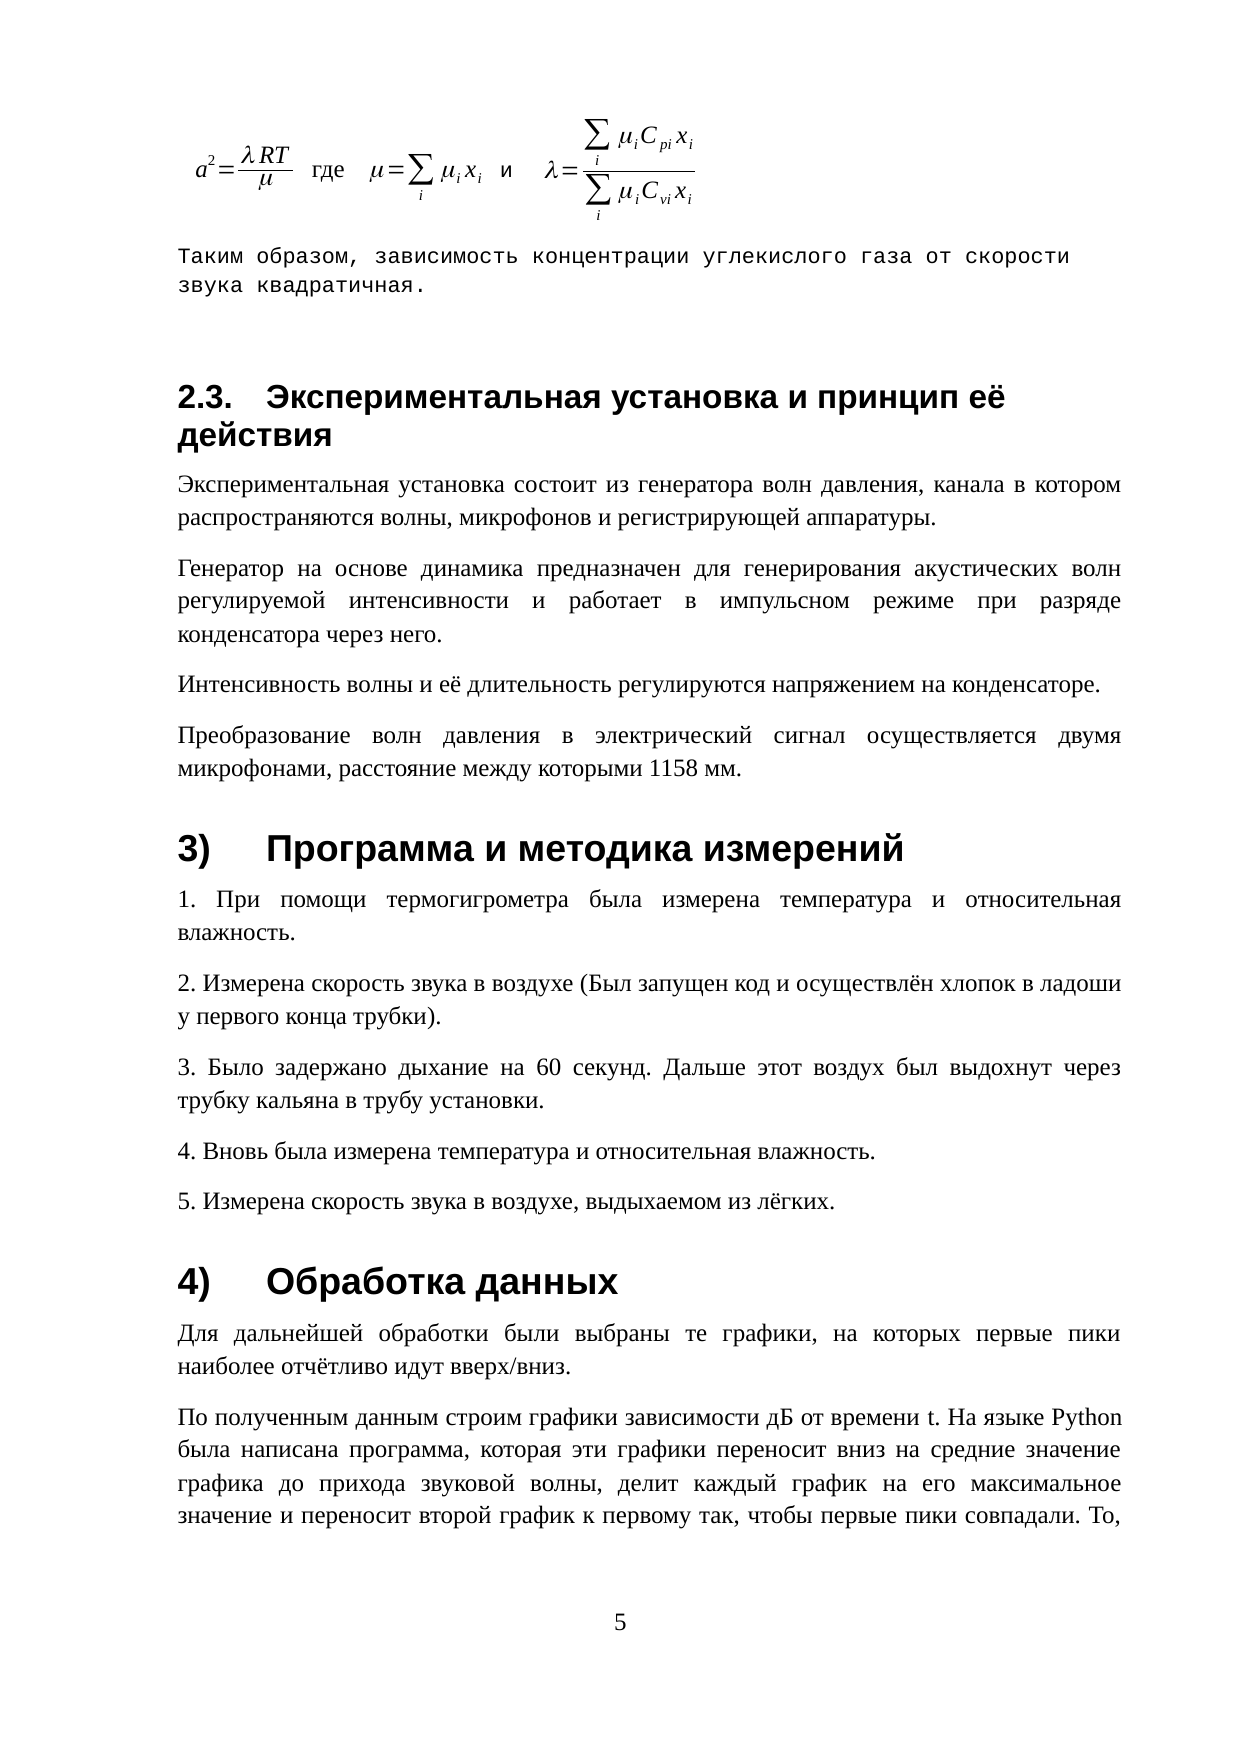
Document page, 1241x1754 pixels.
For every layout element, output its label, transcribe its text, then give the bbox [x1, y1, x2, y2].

text 5. Измерена скорость звука в воздухе, выдыхаемом из лёгких. [177, 1186, 1122, 1215]
text Интенсивность волны и её длительность регулируются напряжением на конденсаторе. [177, 669, 1122, 698]
subtitle Экспериментальная установка и принцип её действия [177, 377, 1093, 453]
text 3. Было задержано дыхание на 60 секунд. Дальше этот воздух был выдохнут через трубку кальяна в трубу установки. [177, 1052, 1122, 1114]
text 2. Измерена скорость звука в воздухе (Был запущен код и осуществлён хлопок в ладоши у первого конца трубки). [177, 968, 1122, 1030]
text 1. При помощи термогигрометра была измерена температура и относительная влажность. [177, 884, 1122, 946]
subtitle Программа и методика измерений [177, 826, 1093, 869]
text По полученным данным строим графики зависимости дБ от времени t. На языке Python была написана программа, которая эти графики переносит вниз на средние значение графика до прихода звуковой волны, делит каждый график на его максимальное значение и переносит второй график к первому так, чтобы первые пики совпадали. То, [177, 1402, 1122, 1529]
text Генератор на основе динамика предназначен для генерирования акустических волн регулируемой интенсивности и работает в импульсном режиме при разряде конденсатора через него. [177, 553, 1122, 647]
text Для дальнейшей обработки были выбраны те графики, на которых первые пики наиболее отчётливо идут вверх/вниз. [177, 1318, 1122, 1379]
text Экспериментальная установка состоит из генератора волн давления, канала в котором распространяются волны, микрофонов и регистрирующей аппаратуры. [177, 469, 1122, 531]
subtitle Обработка данных [177, 1259, 1093, 1302]
text Преобразование волн давления в электрический сигнал осуществляется двумя микрофонами, расстояние между которыми 1158 мм. [177, 720, 1122, 782]
text Таким образом, зависимость концентрации углекислого газа от скорости звука квадратичная. [177, 246, 1122, 299]
text 4. Вновь была измерена температура и относительная влажность. [177, 1136, 1122, 1164]
text где и [177, 118, 1122, 223]
